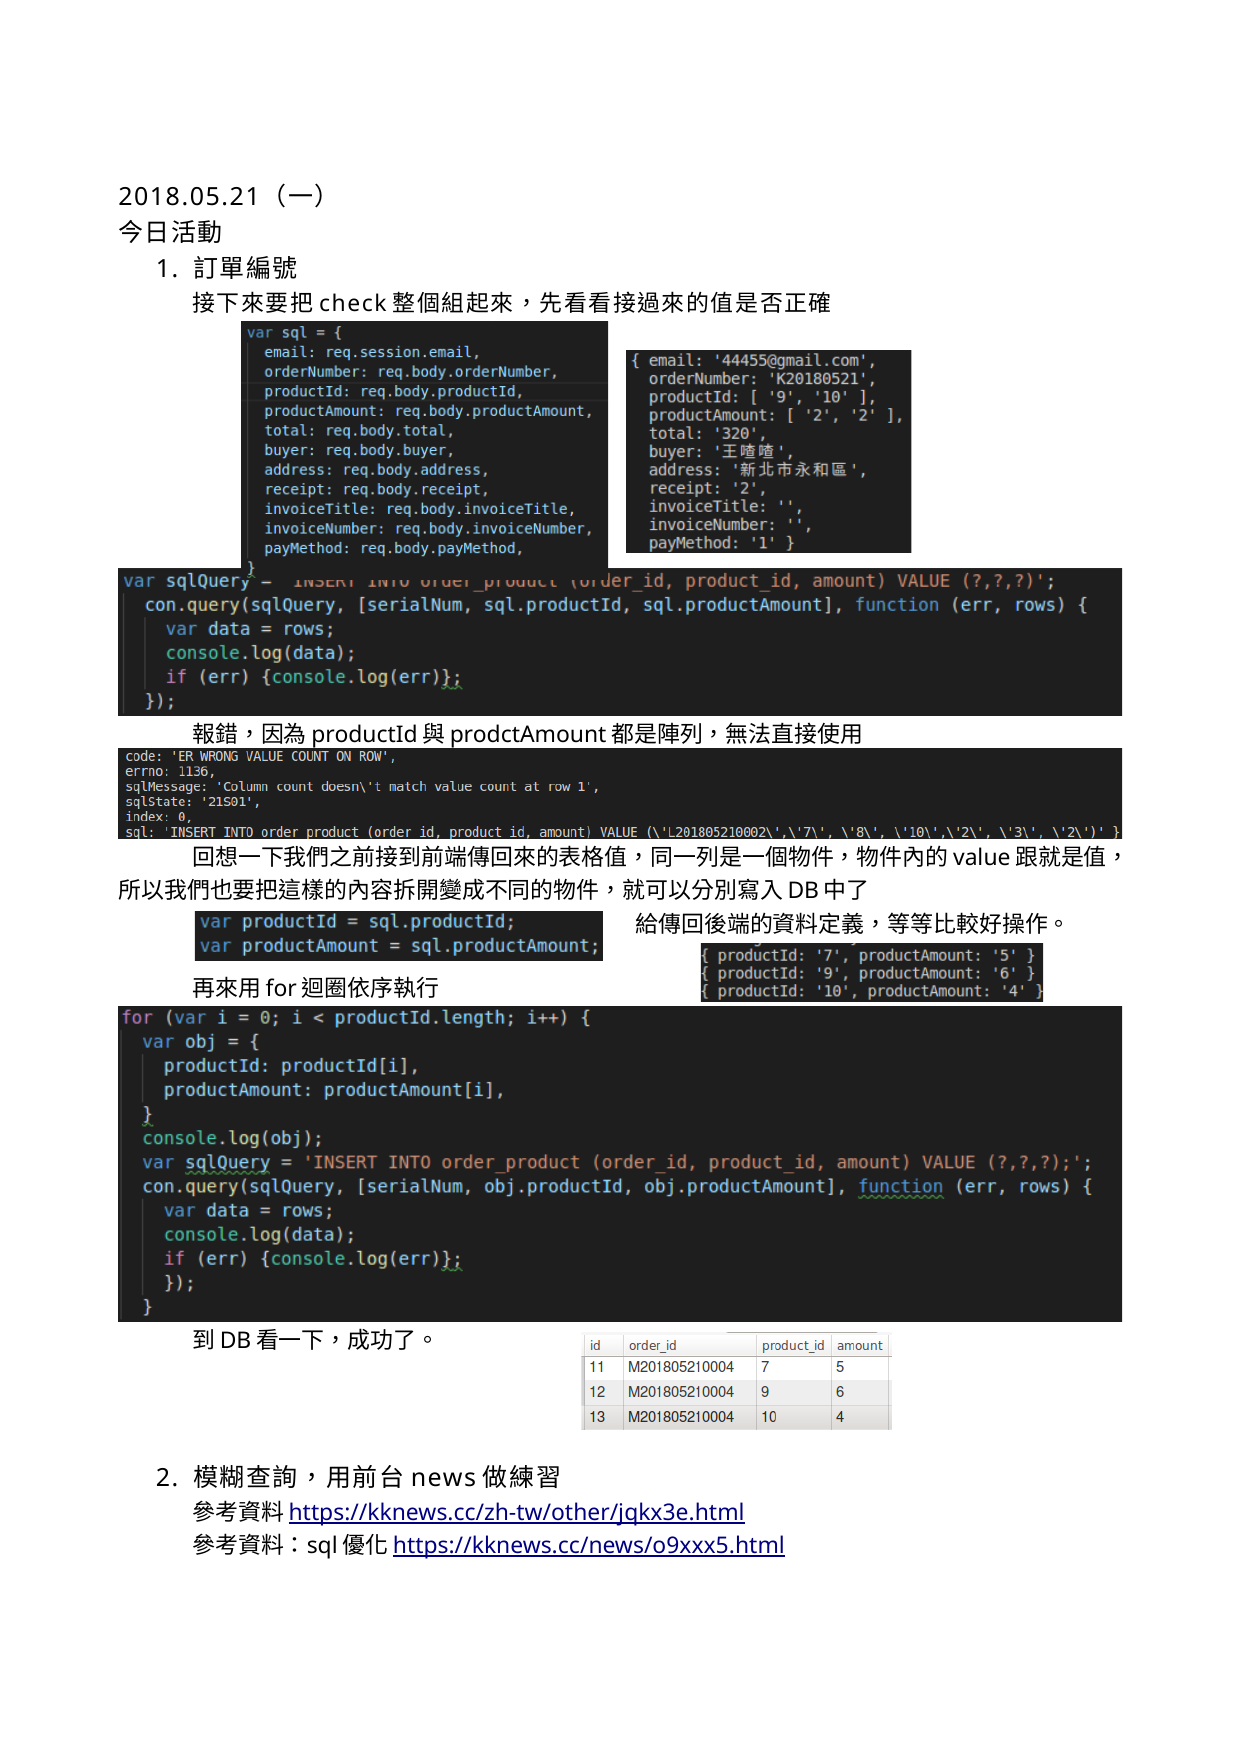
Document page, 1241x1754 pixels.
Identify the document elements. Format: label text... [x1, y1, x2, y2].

text 參考資料：sql優化https://kknews.cc/news/o9xxx5.html [118, 1527, 1122, 1560]
text 到DB看一下，成功了。 [118, 1322, 1122, 1355]
text 回想一下我們之前接到前端傳回來的表格值，同一列是一個物件，物件內的value跟就是值，所以我們也要把這樣的內容拆開變成不同的物件，就可以分別寫入DB中了 [118, 839, 1122, 906]
text 報錯，因為productId與prodctAmount都是陣列，無法直接使用 [118, 716, 1122, 748]
picture [700, 943, 1044, 1002]
text 再來用for迴圈依序執行 [118, 970, 1122, 1004]
picture [581, 1332, 892, 1430]
picture [118, 321, 1123, 716]
picture [194, 911, 603, 961]
list 訂單編號 [156, 249, 1122, 285]
list 模糊查詢，用前台news做練習 [156, 1457, 1122, 1493]
picture [118, 1006, 1123, 1322]
picture [118, 748, 1123, 839]
text 今日活動 [118, 213, 1122, 249]
text 參考資料https://kknews.cc/zh-tw/other/jqkx3e.html [118, 1493, 1122, 1527]
text 接下來要把check整個組起來，先看看接過來的值是否正確 [118, 285, 1122, 318]
picture [626, 350, 912, 553]
text 給傳回後端的資料定義，等等比較好操作。 [118, 906, 1122, 939]
text 2018.05.21（一） [118, 176, 1122, 213]
